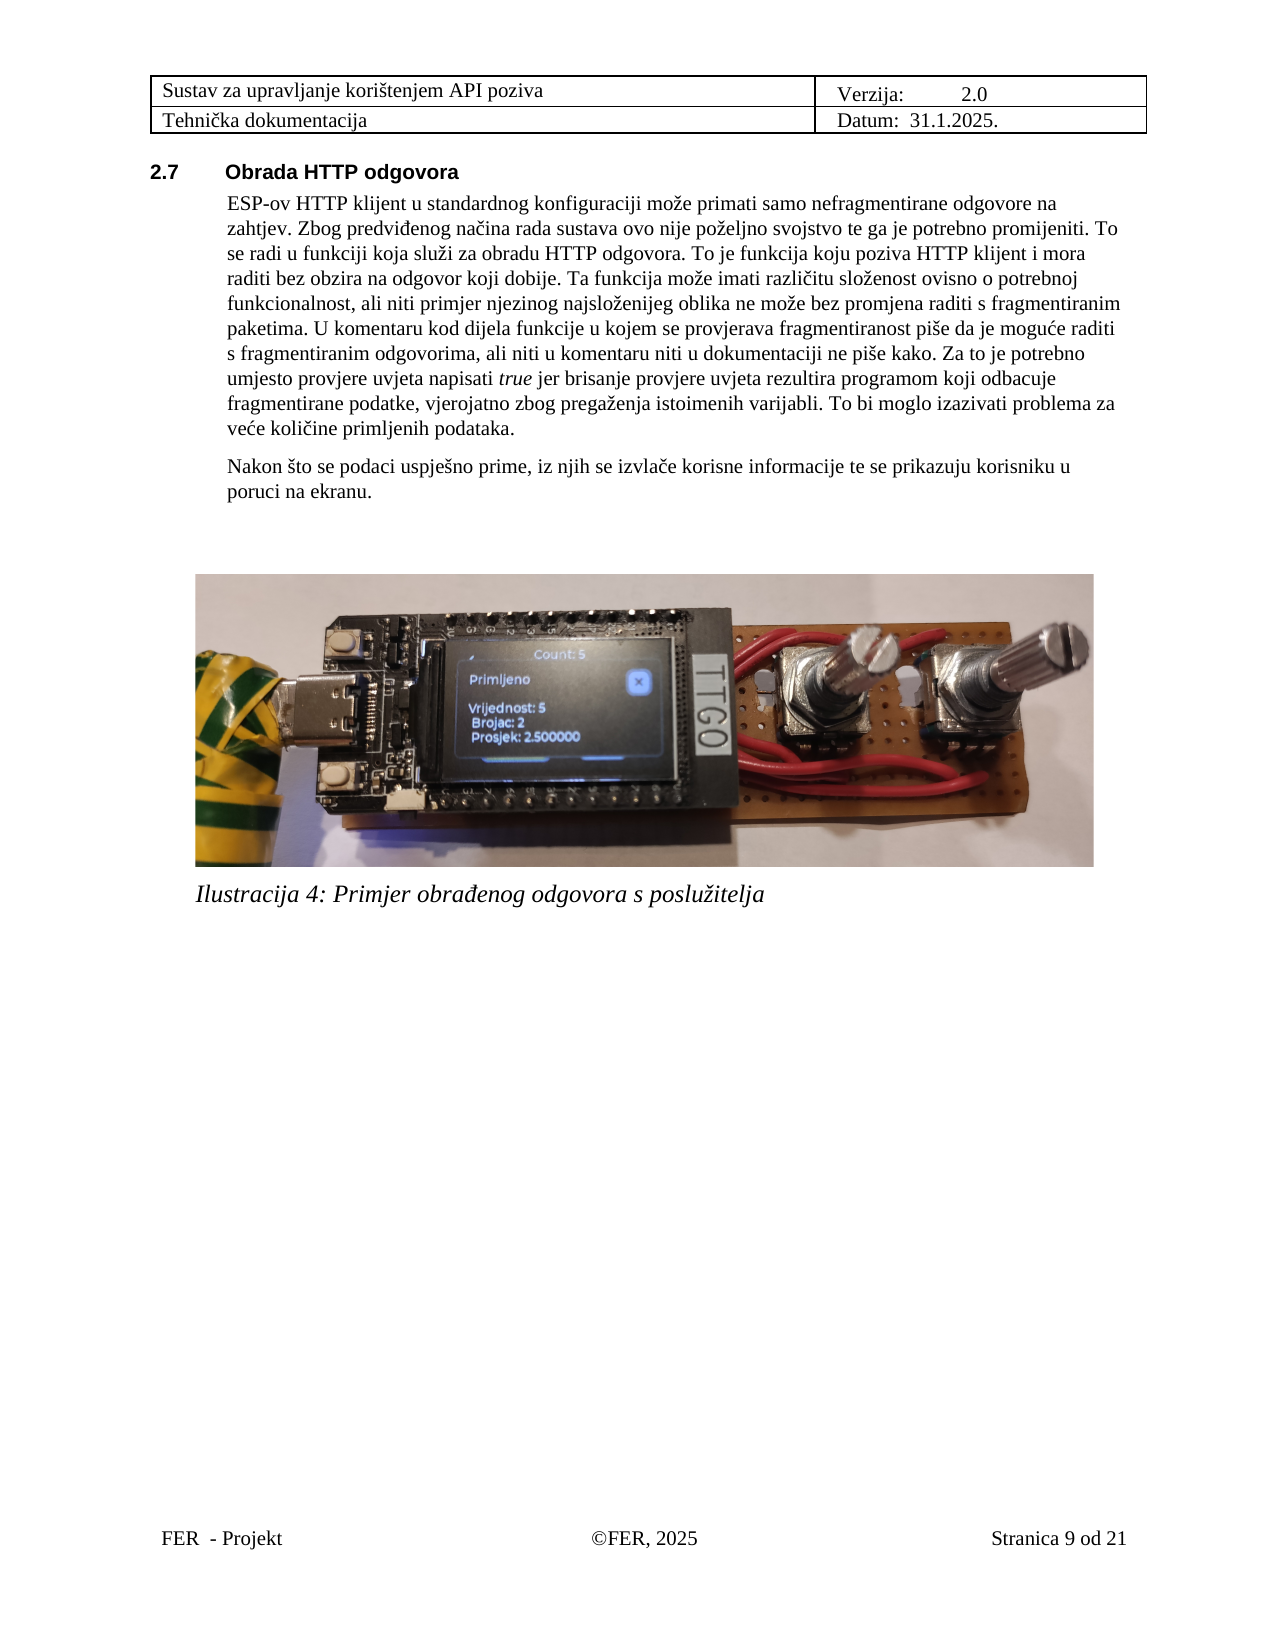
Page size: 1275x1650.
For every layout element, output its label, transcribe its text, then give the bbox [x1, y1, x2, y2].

picture [195, 673, 1094, 777]
subtitle Obrada HTTP odgovora [150, 159, 1125, 184]
text Ilustracija 4: Primjer obrađenog odgovora s poslužitelja [195, 777, 1094, 907]
text [195, 562, 1094, 574]
text Nakon što se podaci uspješno prime, iz njih se izvlače korisne informacije te se prikazuju korisniku u poruci na ekranu. [227, 453, 1125, 503]
text [195, 574, 1094, 673]
text ESP-ov HTTP klijent u standardnog konfiguraciji može primati samo nefragmentirane odgovore na zahtjev. Zbog predviđenog načina rada sustava ovo nije poželjno svojstvo te ga je potrebno promijeniti. To se radi u funkciji koja služi za obradu HTTP odgovora. To je funkcija koju poziva HTTP klijent i mora raditi bez obzira na odgovor koji dobije. Ta funkcija može imati različitu složenost ovisno o potrebnoj funkcionalnost, ali niti primjer njezinog najsloženijeg oblika ne može bez promjena raditi s fragmentiranim paketima. U komentaru kod dijela funkcije u kojem se provjerava fragmentiranost piše da je moguće raditi s fragmentiranim odgovorima, ali niti u komentaru niti u dokumentaciji ne piše kako. Za to je potrebno umjesto provjere uvjeta napisati true jer brisanje provjere uvjeta rezultira programom koji odbacuje fragmentirane podatke, vjerojatno zbog pregaženja istoimenih varijabli. To bi moglo izazivati problema za veće količine primljenih podataka. [227, 190, 1125, 440]
